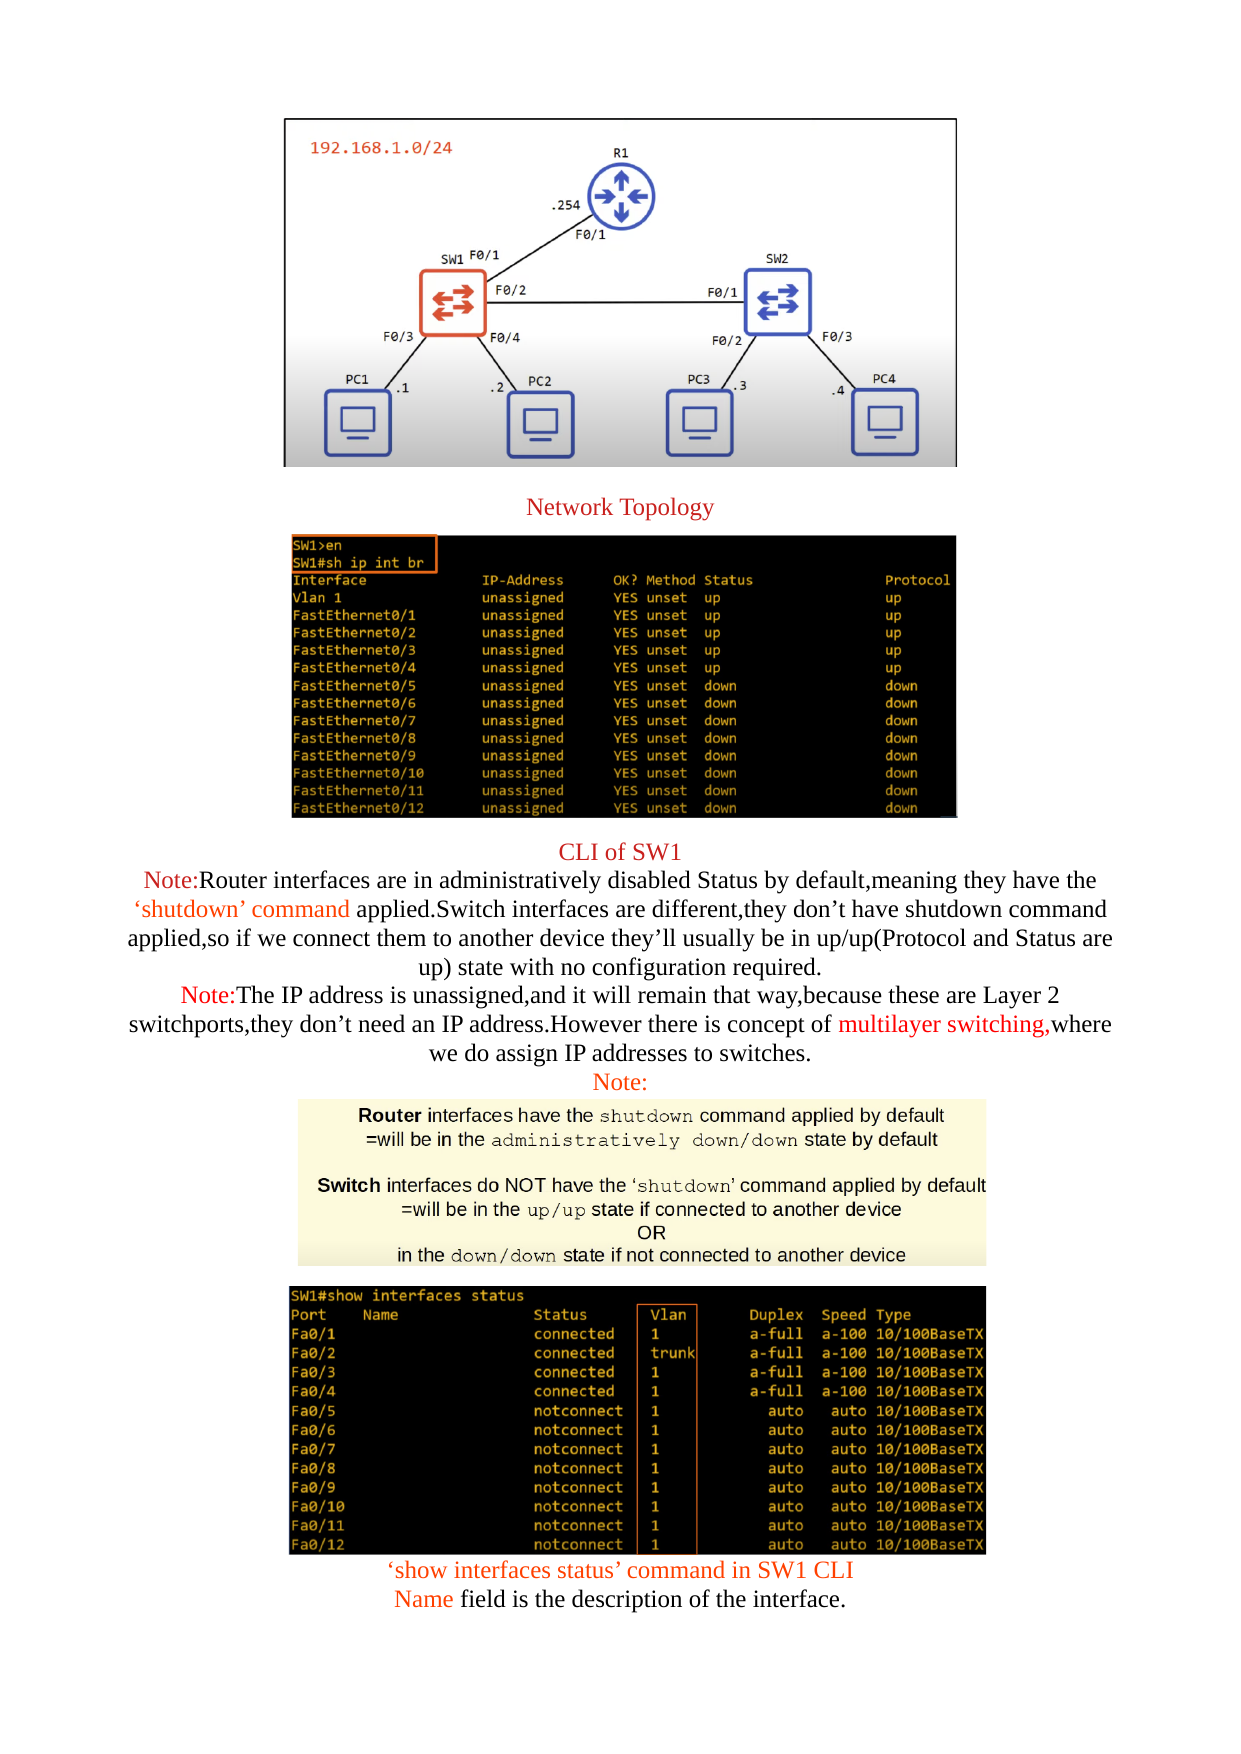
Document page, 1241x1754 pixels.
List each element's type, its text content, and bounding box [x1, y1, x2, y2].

text CLI of SW1 [118, 837, 1122, 866]
text Network Topology [118, 492, 1122, 521]
text ‘show interfaces status’ command in SW1 CLI [118, 1556, 1122, 1584]
text Note:Router interfaces are in administratively disabled Status by default,meaning they have the ‘shutdown’ command applied.Switch interfaces are different,they don’t have shutdown command applied,so if we connect them to another device they’ll usually be in up/up(Protocol and Status are up) state with no configuration required. [118, 866, 1122, 981]
text Note: [118, 1067, 1122, 1096]
text Name field is the description of the interface. [118, 1584, 1122, 1613]
picture [283, 118, 958, 467]
picture [297, 1099, 987, 1266]
picture [288, 1286, 987, 1555]
text Note:The IP address is unassigned,and it will remain that way,because these are Layer 2 switchports,they don’t need an IP address.However there is concept of multilayer switching,where we do assign IP addresses to switches. [118, 981, 1122, 1067]
picture [291, 534, 958, 818]
